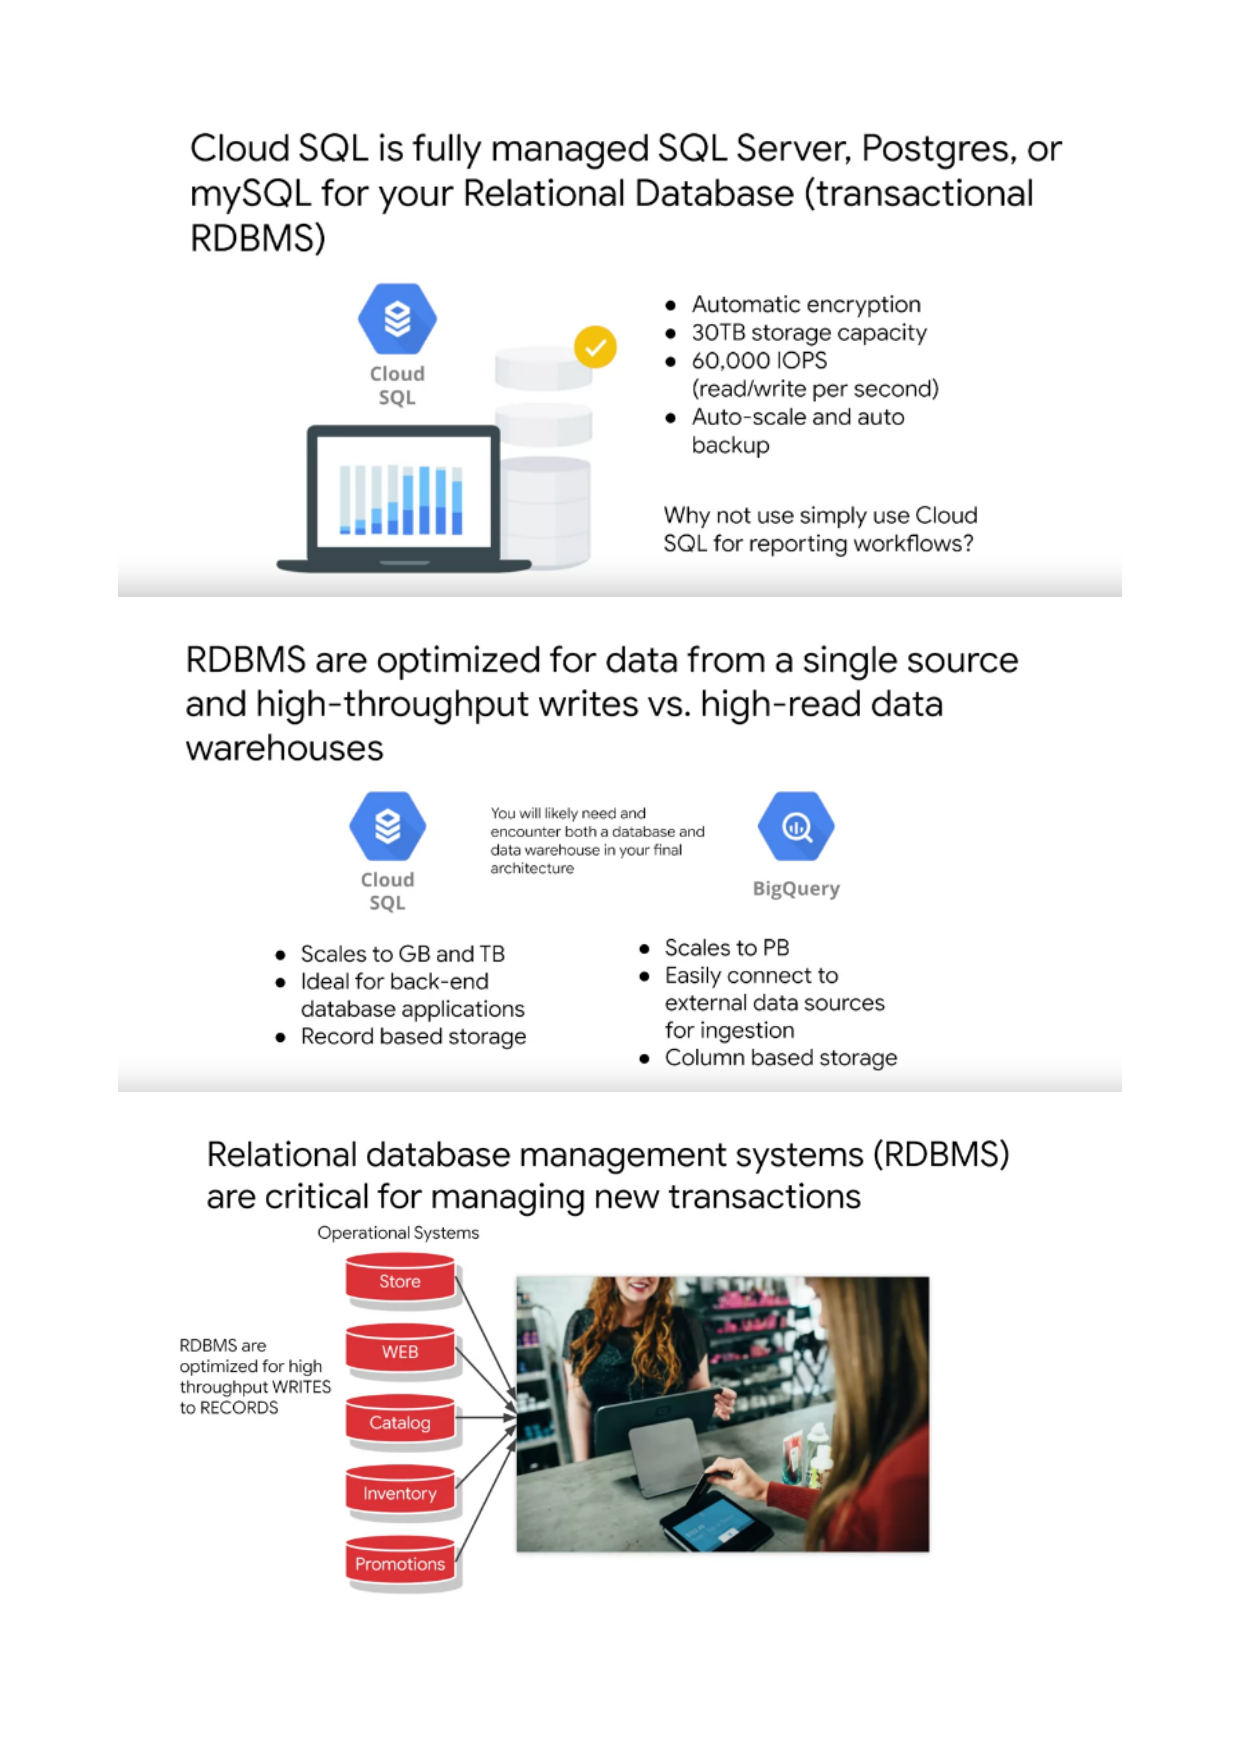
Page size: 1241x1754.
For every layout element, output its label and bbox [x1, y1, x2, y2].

picture [118, 1120, 1123, 1595]
picture [118, 625, 1123, 1092]
picture [118, 118, 1123, 597]
